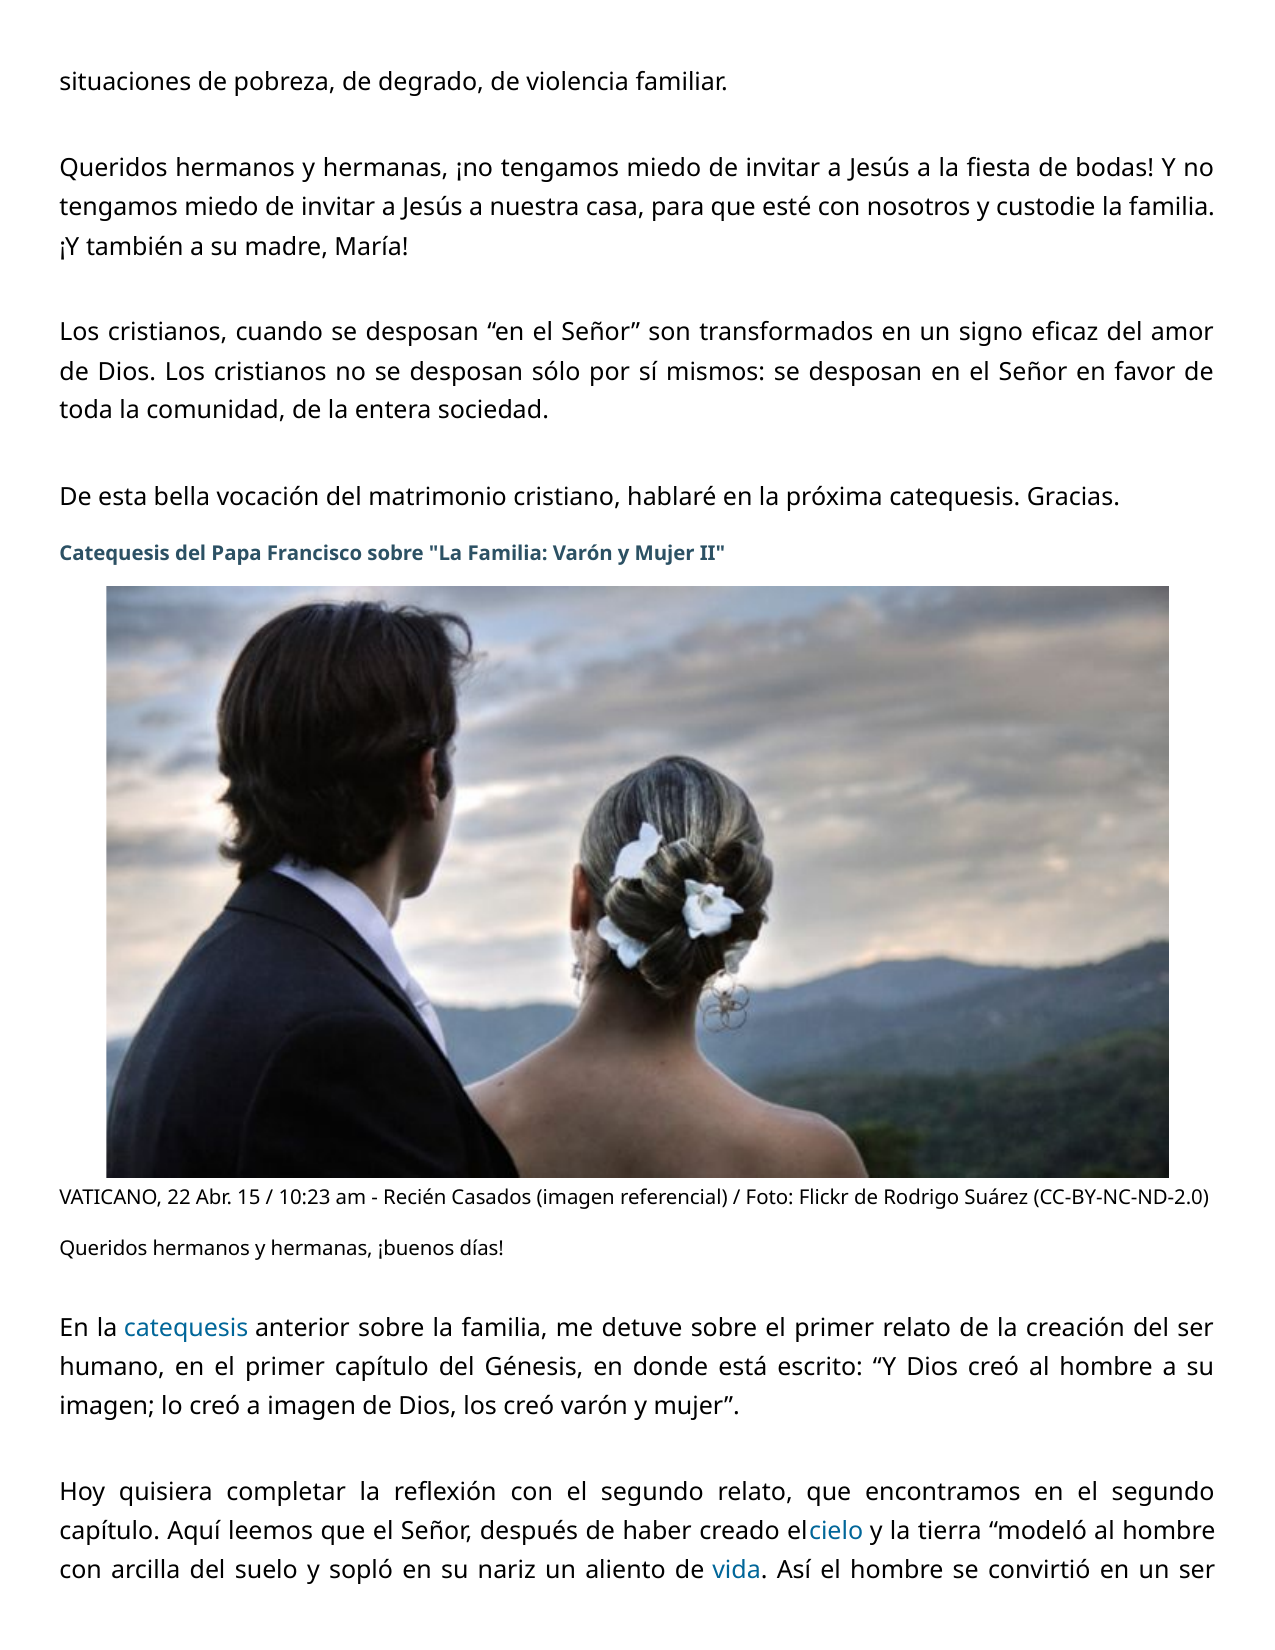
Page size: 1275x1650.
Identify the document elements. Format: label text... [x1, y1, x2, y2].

text De esta bella vocación del matrimonio cristiano, hablaré en la próxima catequesis. Gracias. [59, 473, 1216, 512]
picture [106, 586, 1169, 1178]
text situaciones de pobreza, de degrado, de violencia familiar. [59, 59, 1216, 98]
text Hoy quisiera completar la reflexión con el segundo relato, que encontramos en el segundo capítulo. Aquí leemos que el Señor, después de haber creado elcielo y la tierra “modeló al hombre con arcilla del suelo y sopló en su nariz un aliento de vida. Así el hombre se convirtió en un ser [59, 1469, 1216, 1586]
text En la catequesis anterior sobre la familia, me detuve sobre el primer relato de la creación del ser humano, en el primer capítulo del Génesis, en donde está escrito: “Y Dios creó al hombre a su imagen; lo creó a imagen de Dios, los creó varón y mujer”. [59, 1305, 1216, 1422]
text Queridos hermanos y hermanas, ¡no tengamos miedo de invitar a Jesús a la fiesta de bodas! Y no tengamos miedo de invitar a Jesús a nuestra casa, para que esté con nosotros y custodie la familia. ¡Y también a su madre, María! [59, 145, 1216, 262]
text Los cristianos, cuando se desposan “en el Señor” son transformados en un signo eficaz del amor de Dios. Los cristianos no se desposan sólo por sí mismos: se desposan en el Señor en favor de toda la comunidad, de la entera sociedad. [59, 309, 1216, 426]
text VATICANO, 22 Abr. 15 / 10:23 am - Recién Casados (imagen referencial) / Foto: Flickr de Rodrigo Suárez (CC-BY-NC-ND-2.0) [59, 590, 1216, 1210]
subtitle Catequesis del Papa Francisco sobre "La Familia: Varón y Mujer II" [59, 539, 1216, 566]
text Queridos hermanos y hermanas, ¡buenos días! [59, 1234, 1216, 1261]
